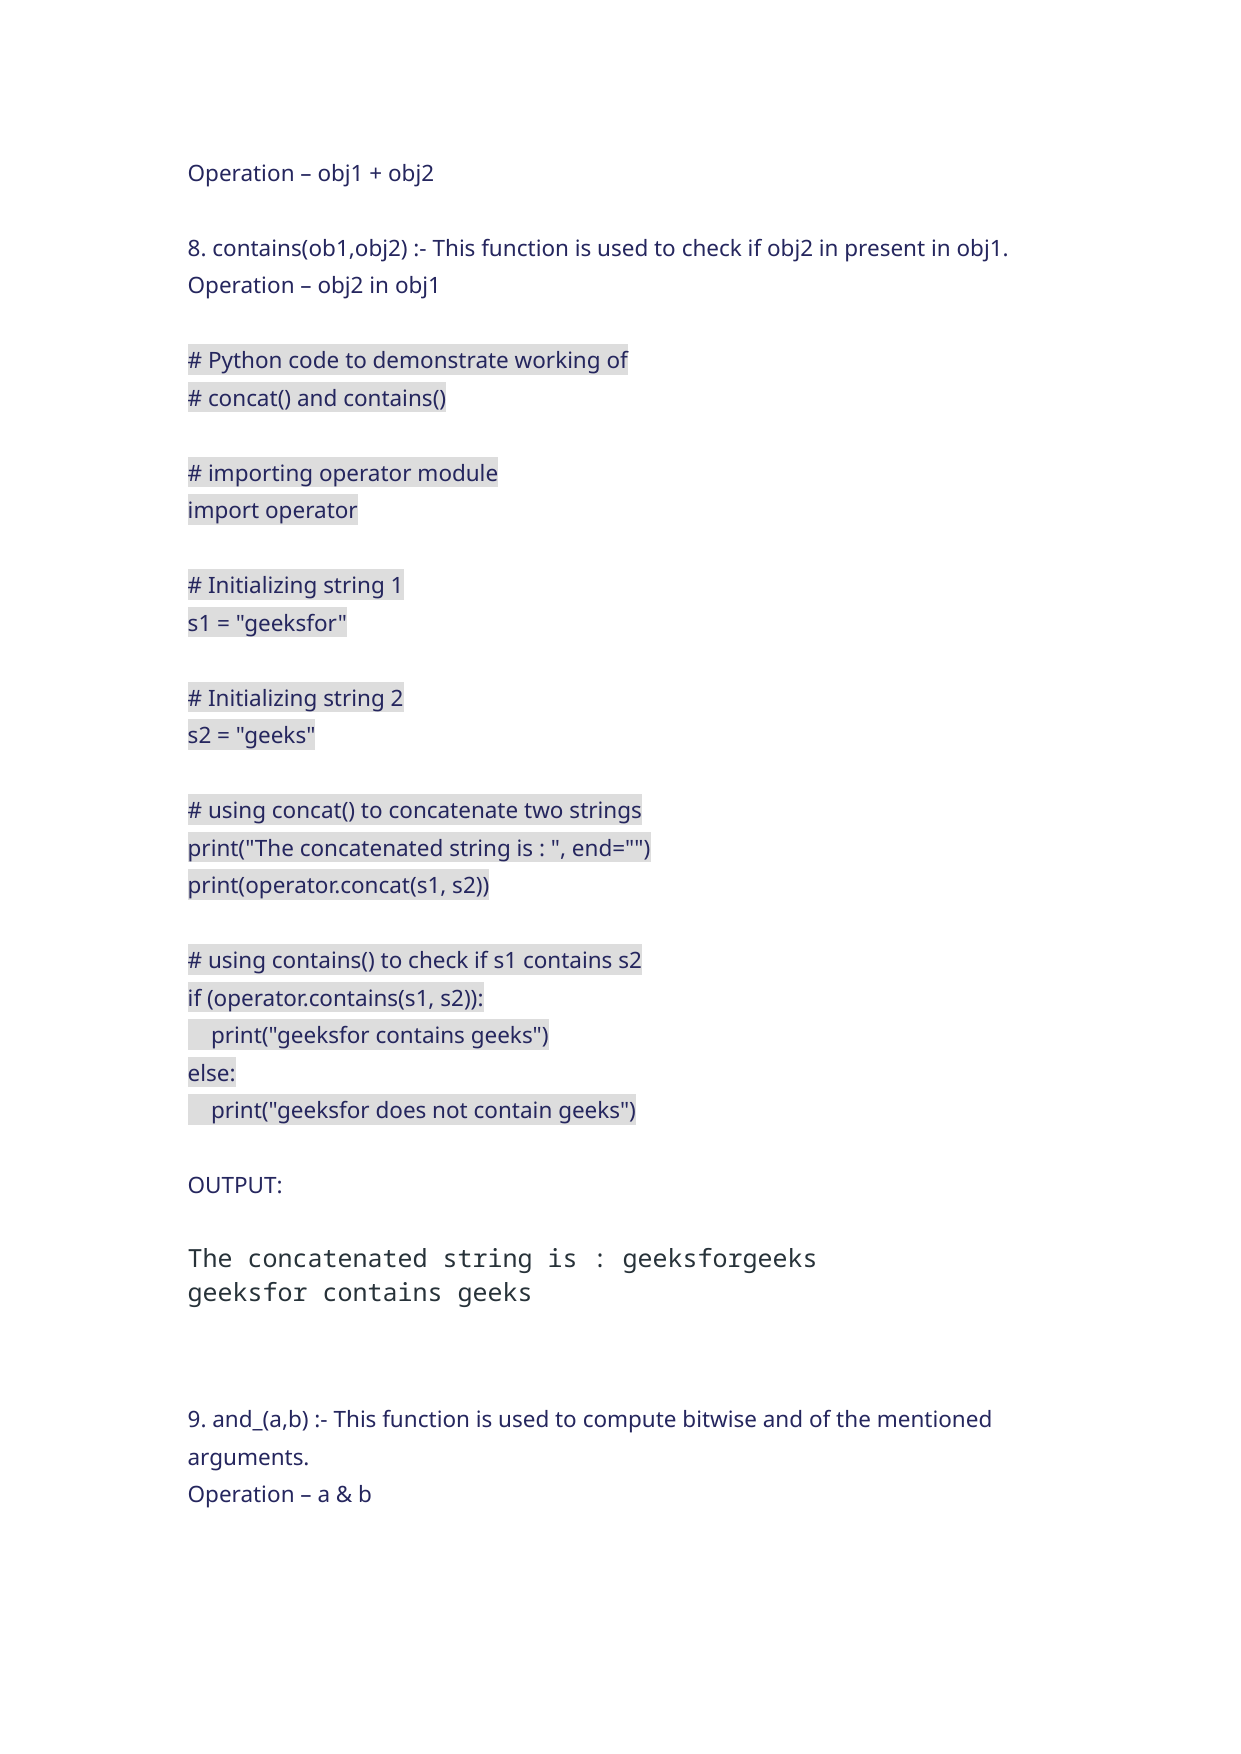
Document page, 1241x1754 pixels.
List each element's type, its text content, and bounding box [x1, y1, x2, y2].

text The concatenated string is : geeksforgeeks [187, 1237, 1090, 1275]
text 9. and_(a,b) :- This function is used to compute bitwise and of the mentioned arguments. [187, 1397, 1090, 1472]
text else: [187, 1050, 1090, 1087]
text import operator [187, 487, 1090, 525]
text Operation – a & b [187, 1472, 1090, 1509]
text # concat() and contains() [187, 375, 1090, 412]
text Operation – obj2 in obj1 [187, 262, 1090, 300]
text Operation – obj1 + obj2 [187, 150, 1090, 187]
text print(operator.concat(s1, s2)) [187, 862, 1090, 900]
text # Initializing string 1 [187, 562, 1090, 600]
text print("The concatenated string is : ", end="") [187, 825, 1090, 862]
text geeksfor contains geeks [187, 1275, 1090, 1309]
text # Python code to demonstrate working of [187, 337, 1090, 375]
text OUTPUT: [187, 1162, 1090, 1200]
text print("geeksfor does not contain geeks") [187, 1087, 1090, 1125]
text 8. contains(ob1,obj2) :- This function is used to check if obj2 in present in obj1. [187, 225, 1090, 262]
text print("geeksfor contains geeks") [187, 1012, 1090, 1050]
text # using contains() to check if s1 contains s2 [187, 937, 1090, 975]
text # importing operator module [187, 450, 1090, 487]
text # using concat() to concatenate two strings [187, 787, 1090, 825]
text if (operator.contains(s1, s2)): [187, 975, 1090, 1012]
text # Initializing string 2 [187, 675, 1090, 712]
text s1 = "geeksfor" [187, 600, 1090, 637]
text s2 = "geeks" [187, 712, 1090, 750]
